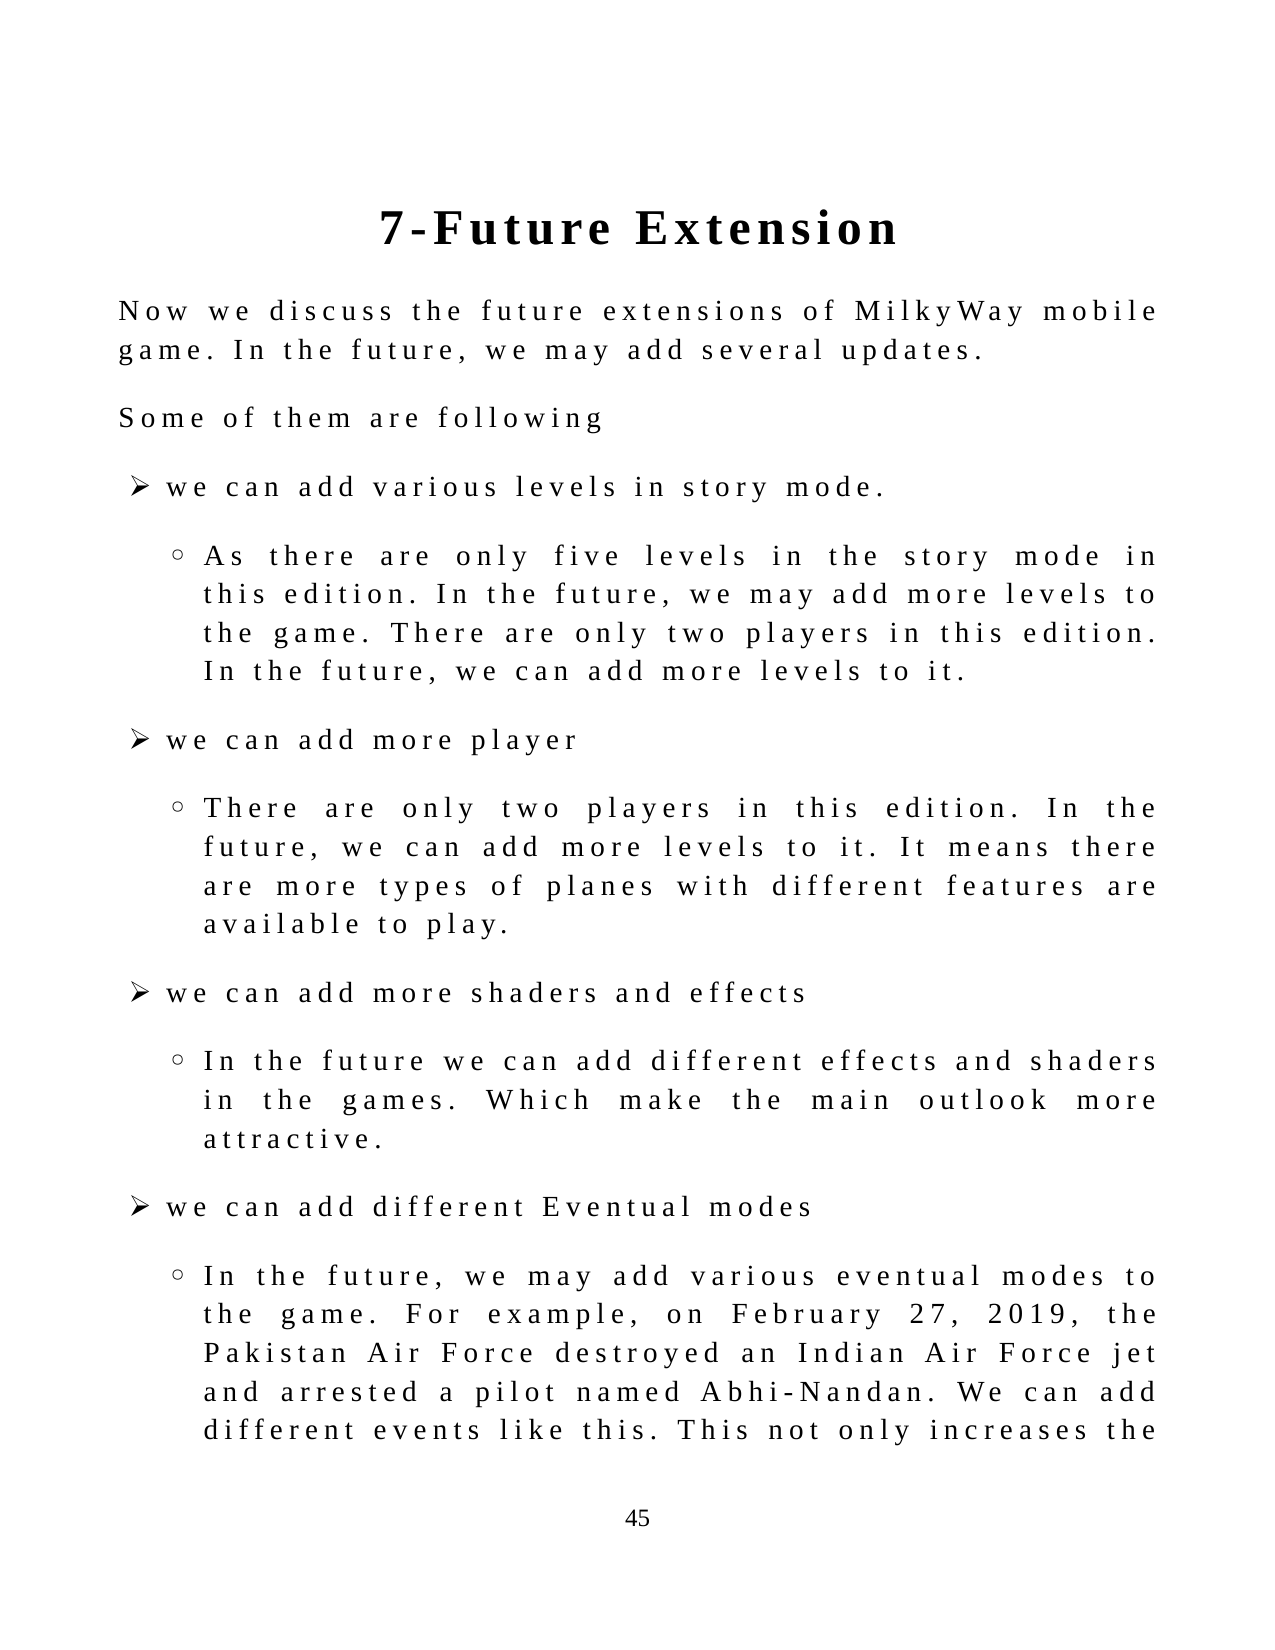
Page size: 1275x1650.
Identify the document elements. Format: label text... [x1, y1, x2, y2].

list we can add different Eventual modes [128, 1189, 1157, 1223]
list we can add more player [128, 722, 1157, 756]
text Some of them are following [118, 401, 1157, 434]
list As there are only five levels in the story mode in this edition. In the future, we may add more levels to the game. There are only two players in this edition. In the future, we can add more levels to it. [166, 538, 1157, 687]
list There are only two players in this edition. In the future, we can add more levels to it. It means there are more types of planes with different features are available to play. [166, 791, 1157, 940]
text Now we discuss the future extensions of MilkyWay mobile game. In the future, we may add several updates. [118, 293, 1157, 366]
list In the future we can add different effects and shaders in the games. Which make the main outlook more attractive. [166, 1043, 1157, 1154]
list we can add various levels in story mode. [128, 469, 1157, 503]
subtitle 7-Future Extension [118, 197, 1157, 255]
list In the future, we may add various eventual modes to the game. For example, on February 27, 2019, the Pakistan Air Force destroyed an Indian Air Force jet and arrested a pilot named Abhi-Nandan. We can add different events like this. This not only increases the [166, 1258, 1157, 1446]
list we can add more shaders and effects [128, 975, 1157, 1008]
